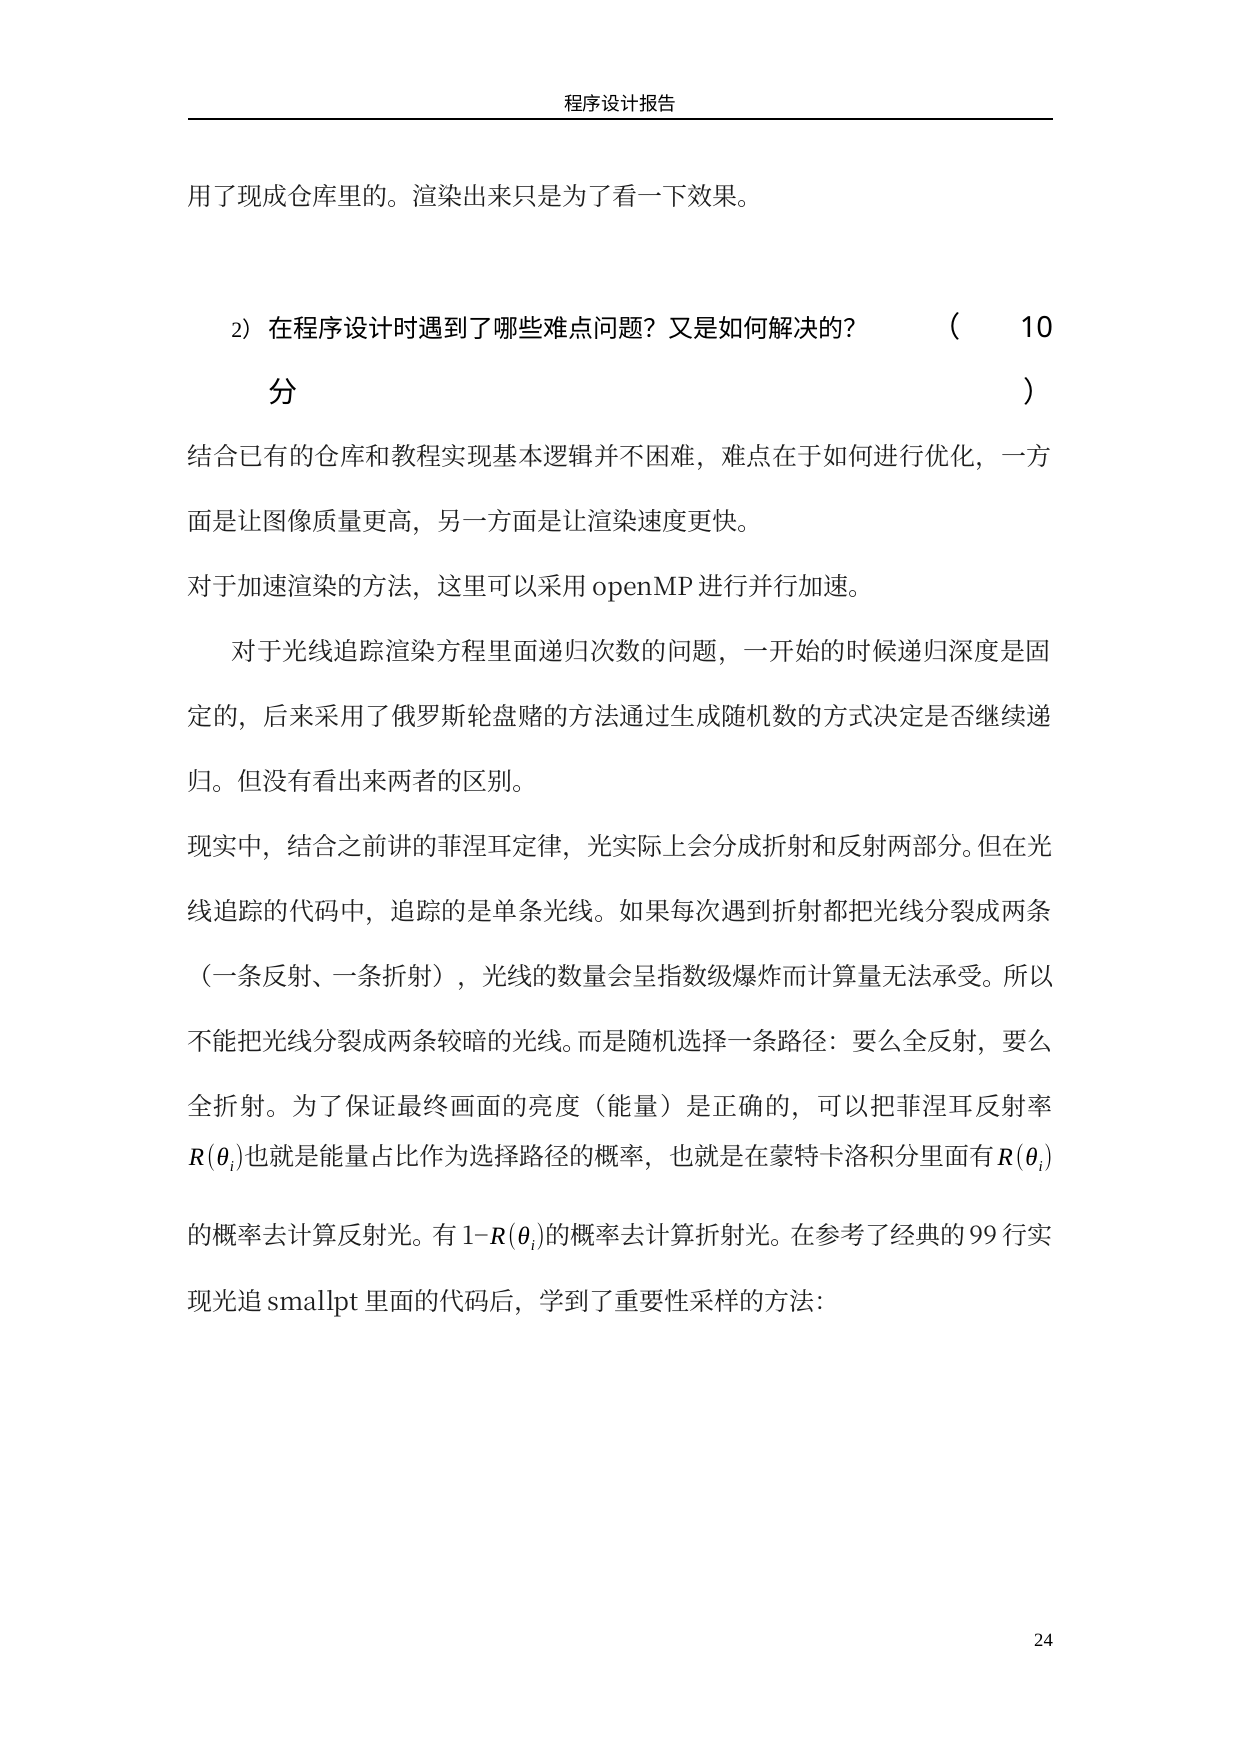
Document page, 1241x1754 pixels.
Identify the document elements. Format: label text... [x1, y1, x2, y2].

list 在程序设计时遇到了哪些难点问题？又是如何解决的？ （10分） [231, 292, 1053, 422]
text 对于加速渲染的方法，这里可以采用openMP进行并行加速。 对于光线追踪渲染方程里面递归次数的问题，一开始的时候递归深度是固定的，后来采用了俄罗斯轮盘赌的方法通过生成随机数的方式决定是否继续递归。但没有看出来两者的区别。 [187, 552, 1053, 812]
text 现实中，结合之前讲的菲涅耳定律，光实际上会分成折射和反射两部分。但在光线追踪的代码中，追踪的是单条光线。如果每次遇到折射都把光线分裂成两条（一条反射、一条折射），光线的数量会呈指数级爆炸而计算量无法承受。所以不能把光线分裂成两条较暗的光线。而是随机选择一条路径：要么全反射，要么全折射。为了保证最终画面的亮度（能量）是正确的，可以把菲涅耳反射率也就是能量占比作为选择路径的概率，也就是在蒙特卡洛积分里面有的概率去计算反射光。有1−的概率去计算折射光。在参考了经典的99行实现光追smallpt里面的代码后，学到了重要性采样的方法： [187, 812, 1053, 1332]
text 结合已有的仓库和教程实现基本逻辑并不困难，难点在于如何进行优化，一方面是让图像质量更高，另一方面是让渲染速度更快。 [187, 422, 1053, 552]
text 用了现成仓库里的。渲染出来只是为了看一下效果。 [187, 162, 1053, 227]
